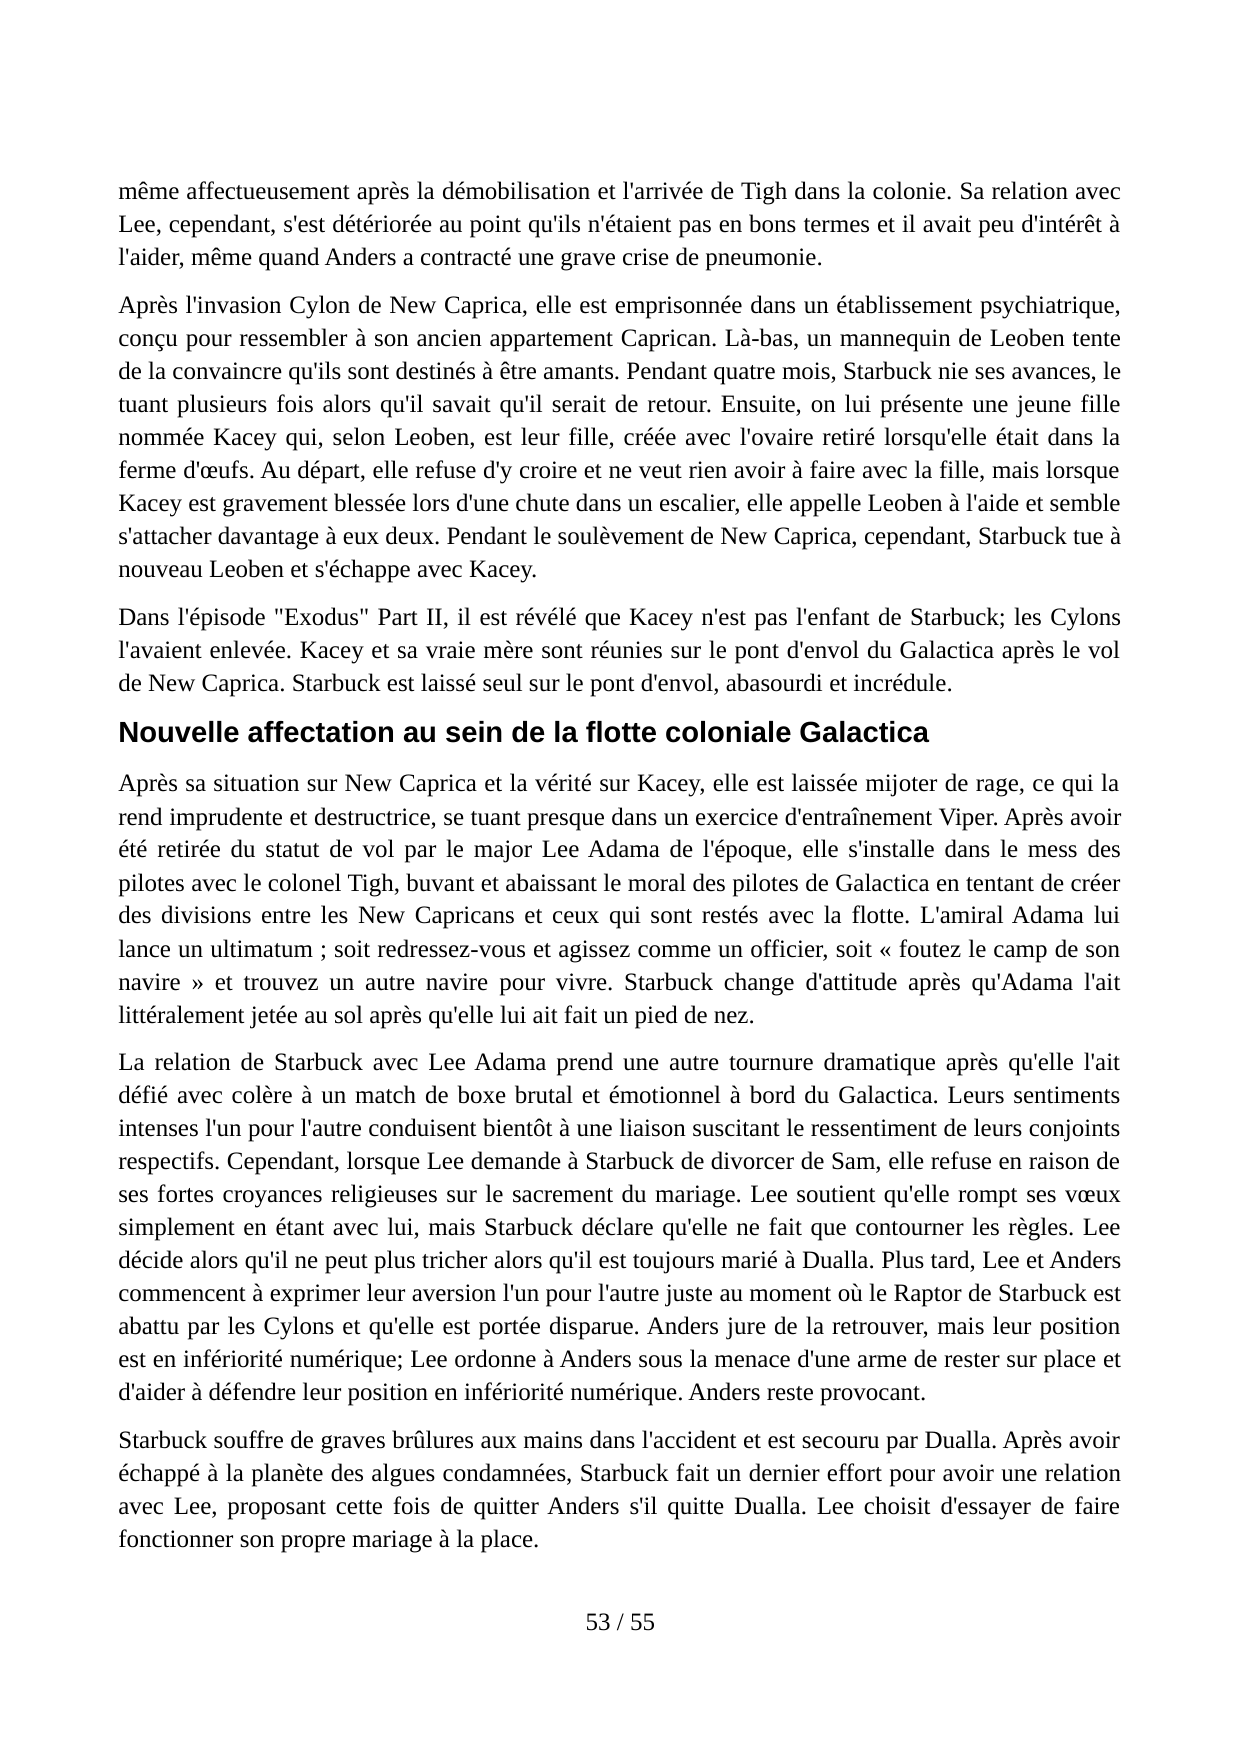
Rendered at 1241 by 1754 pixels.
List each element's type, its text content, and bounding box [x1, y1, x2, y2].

text Dans l'épisode "Exodus" Part II, il est révélé que Kacey n'est pas l'enfant de Starbuck; les Cylons l'avaient enlevée. Kacey et sa vraie mère sont réunies sur le pont d'envol du Galactica après le vol de New Caprica. Starbuck est laissé seul sur le pont d'envol, abasourdi et incrédule. [118, 602, 1122, 697]
text La relation de Starbuck avec Lee Adama prend une autre tournure dramatique après qu'elle l'ait défié avec colère à un match de boxe brutal et émotionnel à bord du Galactica. Leurs sentiments intenses l'un pour l'autre conduisent bientôt à une liaison suscitant le ressentiment de leurs conjoints respectifs. Cependant, lorsque Lee demande à Starbuck de divorcer de Sam, elle refuse en raison de ses fortes croyances religieuses sur le sacrement du mariage. Lee soutient qu'elle rompt ses vœux simplement en étant avec lui, mais Starbuck déclare qu'elle ne fait que contourner les règles. Lee décide alors qu'il ne peut plus tricher alors qu'il est toujours marié à Dualla. Plus tard, Lee et Anders commencent à exprimer leur aversion l'un pour l'autre juste au moment où le Raptor de Starbuck est abattu par les Cylons et qu'elle est portée disparue. Anders jure de la retrouver, mais leur position est en infériorité numérique; Lee ordonne à Anders sous la menace d'une arme de rester sur place et d'aider à défendre leur position en infériorité numérique. Anders reste provocant. [118, 1047, 1122, 1406]
text même affectueusement après la démobilisation et l'arrivée de Tigh dans la colonie. Sa relation avec Lee, cependant, s'est détériorée au point qu'ils n'étaient pas en bons termes et il avait peu d'intérêt à l'aider, même quand Anders a contracté une grave crise de pneumonie. [118, 176, 1122, 271]
text Starbuck souffre de graves brûlures aux mains dans l'accident et est secouru par Dualla. Après avoir échappé à la planète des algues condamnées, Starbuck fait un dernier effort pour avoir une relation avec Lee, proposant cette fois de quitter Anders s'il quitte Dualla. Lee choisit d'essayer de faire fonctionner son propre mariage à la place. [118, 1425, 1122, 1553]
text Après l'invasion Cylon de New Caprica, elle est emprisonnée dans un établissement psychiatrique, conçu pour ressembler à son ancien appartement Caprican. Là-bas, un mannequin de Leoben tente de la convaincre qu'ils sont destinés à être amants. Pendant quatre mois, Starbuck nie ses avances, le tuant plusieurs fois alors qu'il savait qu'il serait de retour. Ensuite, on lui présente une jeune fille nommée Kacey qui, selon Leoben, est leur fille, créée avec l'ovaire retiré lorsqu'elle était dans la ferme d'œufs. Au départ, elle refuse d'y croire et ne veut rien avoir à faire avec la fille, mais lorsque Kacey est gravement blessée lors d'une chute dans un escalier, elle appelle Leoben à l'aide et semble s'attacher davantage à eux deux. Pendant le soulèvement de New Caprica, cependant, Starbuck tue à nouveau Leoben et s'échappe avec Kacey. [118, 290, 1122, 583]
text Nouvelle affectation au sein de la flotte coloniale Galactica [118, 715, 1122, 749]
text Après sa situation sur New Caprica et la vérité sur Kacey, elle est laissée mijoter de rage, ce qui la rend imprudente et destructrice, se tuant presque dans un exercice d'entraînement Viper. Après avoir été retirée du statut de vol par le major Lee Adama de l'époque, elle s'installe dans le mess des pilotes avec le colonel Tigh, buvant et abaissant le moral des pilotes de Galactica en tentant de créer des divisions entre les New Capricans et ceux qui sont restés avec la flotte. L'amiral Adama lui lance un ultimatum ; soit redressez-vous et agissez comme un officier, soit « foutez le camp de son navire » et trouvez un autre navire pour vivre. Starbuck change d'attitude après qu'Adama l'ait littéralement jetée au sol après qu'elle lui ait fait un pied de nez. [118, 768, 1122, 1028]
